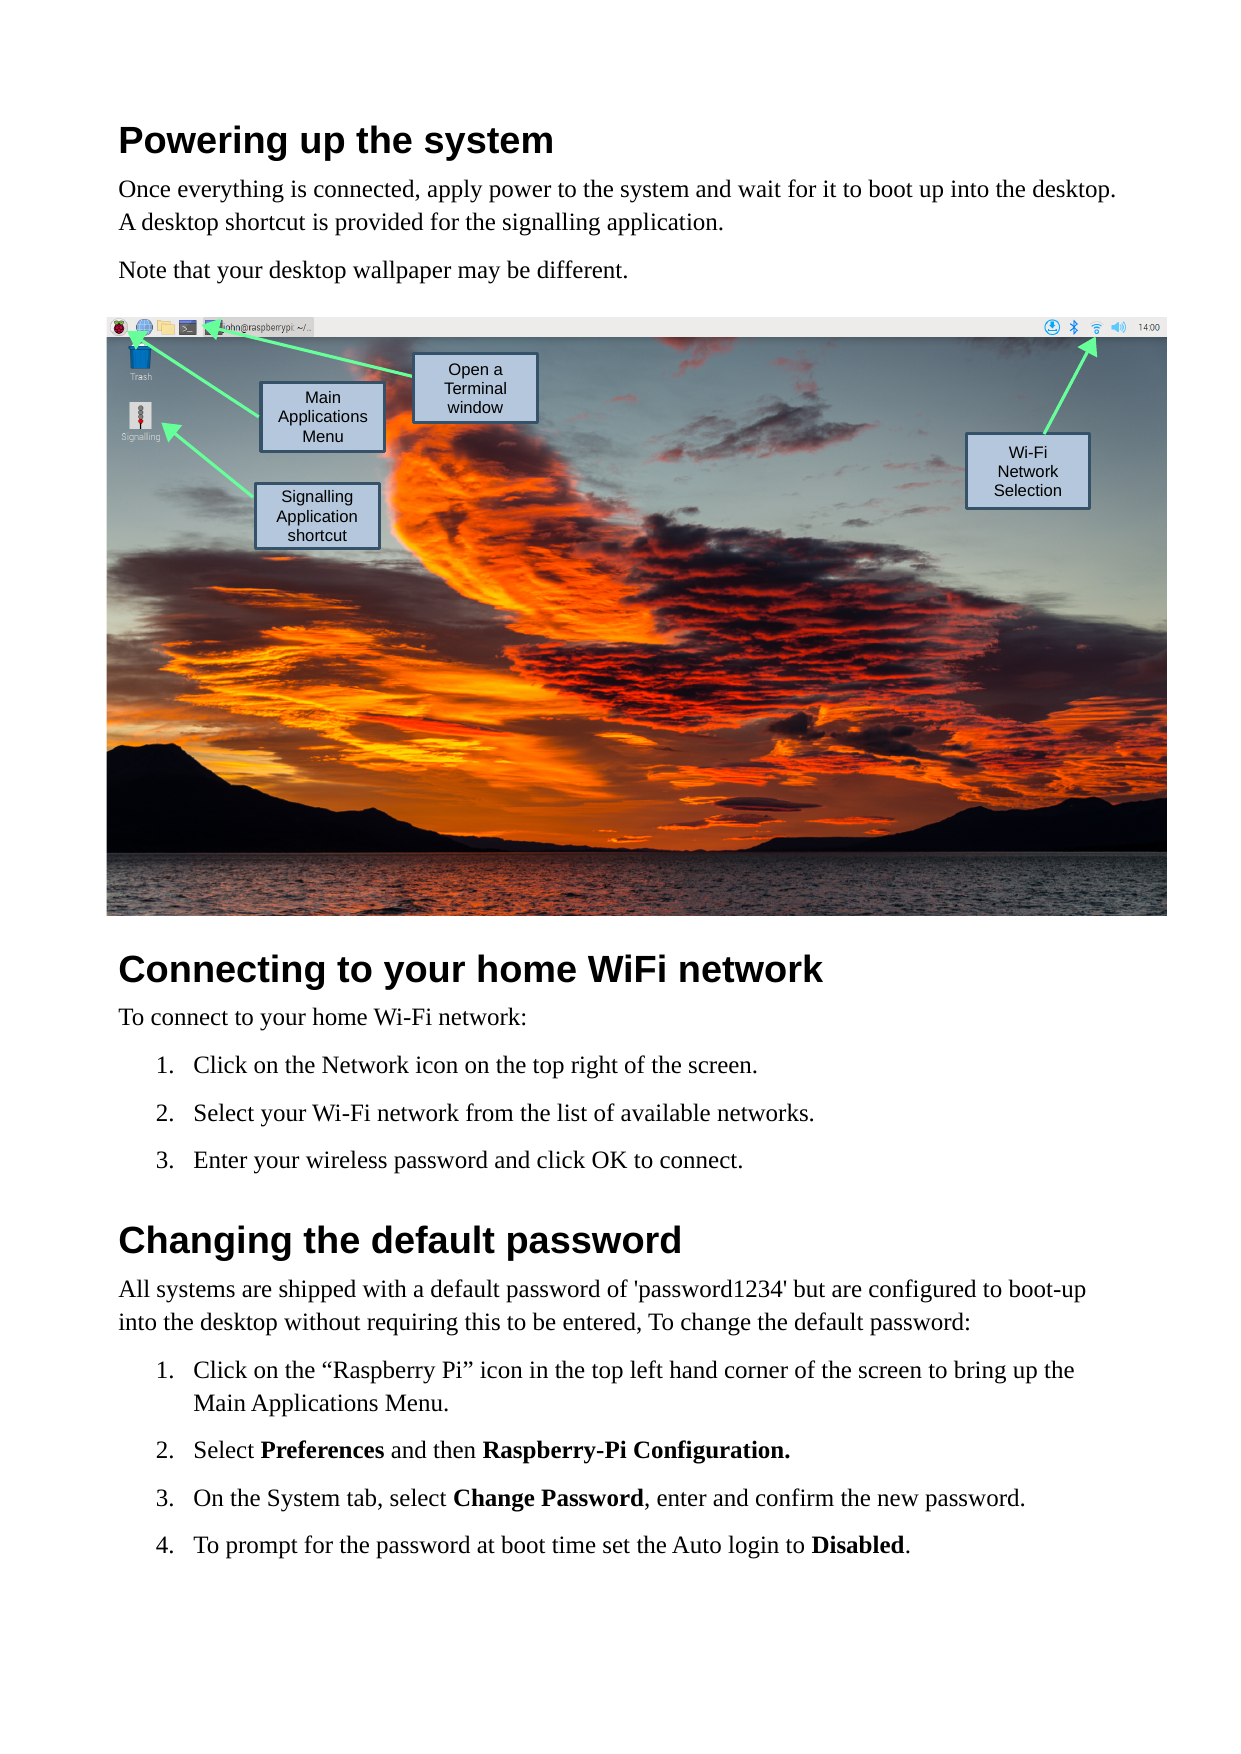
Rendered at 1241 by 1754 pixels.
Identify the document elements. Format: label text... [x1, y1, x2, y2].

text To connect to your home Wi-Fi network: [118, 1002, 1122, 1031]
subtitle Changing the default password [118, 1218, 1122, 1262]
text Note that your desktop wallpaper may be different. [118, 255, 1122, 284]
subtitle Powering up the system [118, 118, 1122, 162]
text Once everything is connected, apply power to the system and wait for it to boot up into the desktop. A desktop shortcut is provided for the signalling application. [118, 174, 1122, 236]
subtitle Connecting to your home WiFi network [118, 946, 1122, 990]
list Select your Wi-Fi network from the list of available networks. [156, 1098, 1122, 1126]
list On the System tab, select Change Password, enter and confirm the new password. [156, 1483, 1122, 1512]
text All systems are shipped with a default password of 'password1234' but are configured to boot-up into the desktop without requiring this to be entered, To change the default password: [118, 1274, 1122, 1336]
list Click on the Network icon on the top right of the screen. [156, 1050, 1122, 1079]
list Select Preferences and then Raspberry-Pi Configuration. [156, 1435, 1122, 1464]
list To prompt for the password at boot time set the Auto login to Disabled. [156, 1531, 1122, 1559]
list Enter your wireless password and click OK to connect. [156, 1145, 1122, 1174]
list Click on the “Raspberry Pi” icon in the top left hand corner of the screen to bring up the Main Applications Menu. [156, 1355, 1122, 1416]
